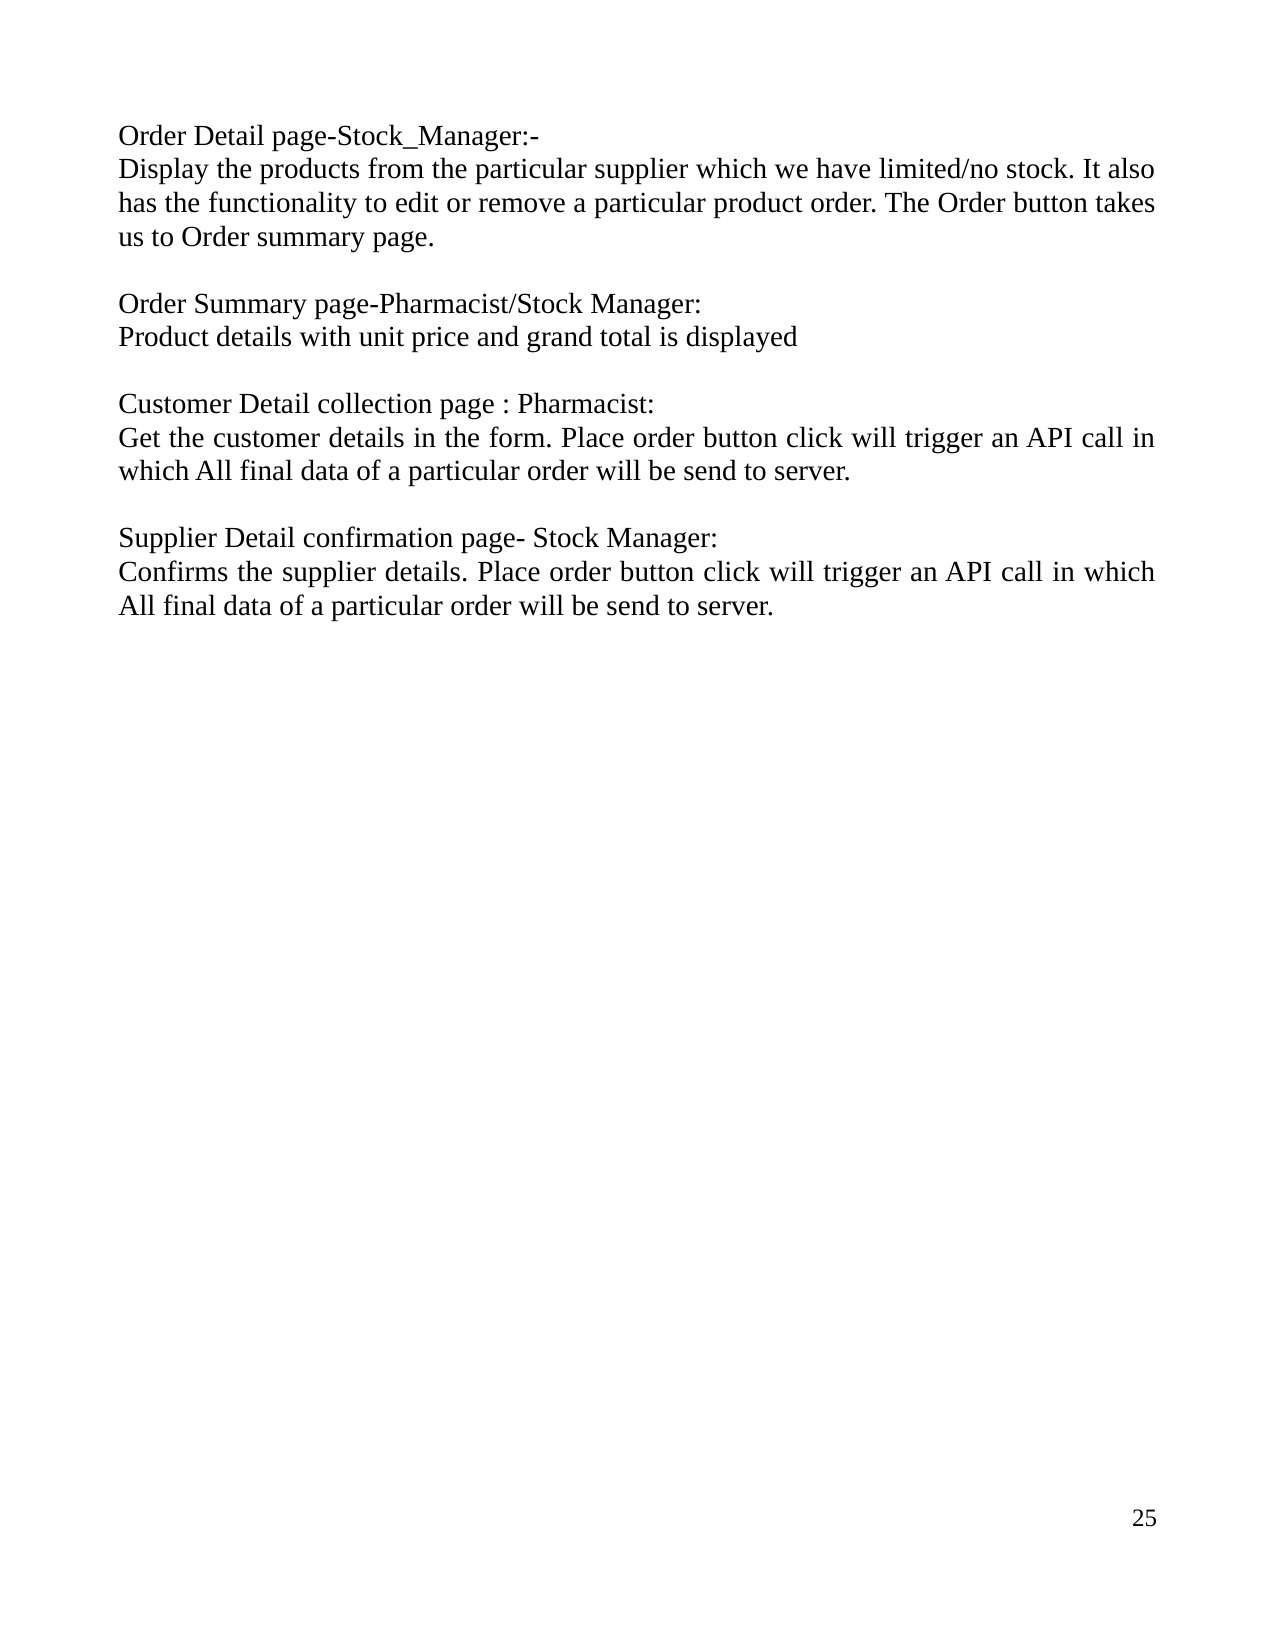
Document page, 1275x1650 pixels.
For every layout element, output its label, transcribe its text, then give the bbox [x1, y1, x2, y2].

text Supplier Detail confirmation page- Stock Manager: [118, 521, 1157, 554]
text Order Summary page-Pharmacist/Stock Manager: [118, 286, 1157, 319]
text Display the products from the particular supplier which we have limited/no stock. It also has the functionality to edit or remove a particular product order. The Order button takes us to Order summary page. [118, 152, 1157, 252]
text Get the customer details in the form. Place order button click will trigger an API call in which All final data of a particular order will be send to server. [118, 420, 1157, 487]
text Order Detail page-Stock_Manager:- [118, 118, 1157, 152]
text Confirms the supplier details. Place order button click will trigger an API call in which All final data of a particular order will be send to server. [118, 554, 1157, 621]
text Product details with unit price and grand total is displayed [118, 319, 1157, 353]
text Customer Detail collection page : Pharmacist: [118, 386, 1157, 420]
